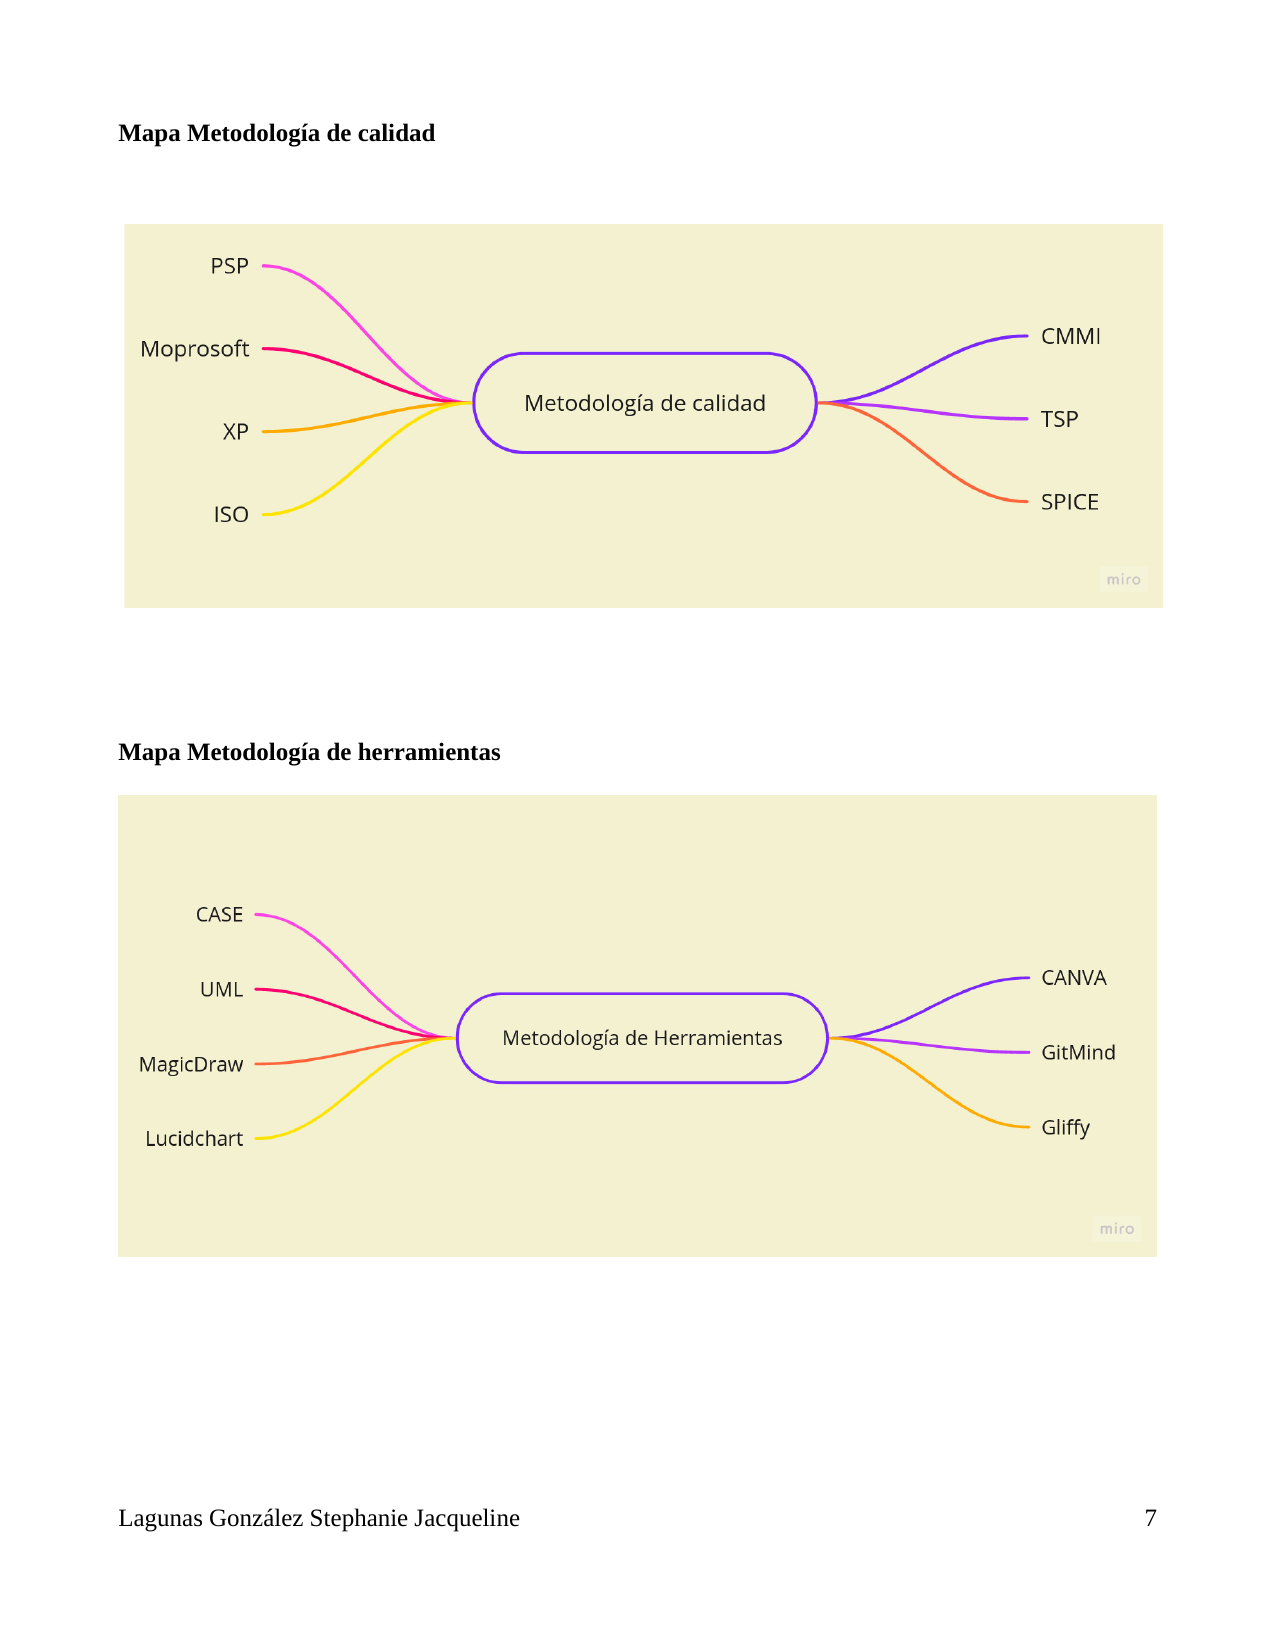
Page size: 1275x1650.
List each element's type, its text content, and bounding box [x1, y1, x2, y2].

picture [124, 224, 1164, 608]
picture [118, 795, 1157, 1257]
text Mapa Metodología de herramientas [118, 737, 1157, 766]
text Mapa Metodología de calidad [118, 118, 1157, 147]
